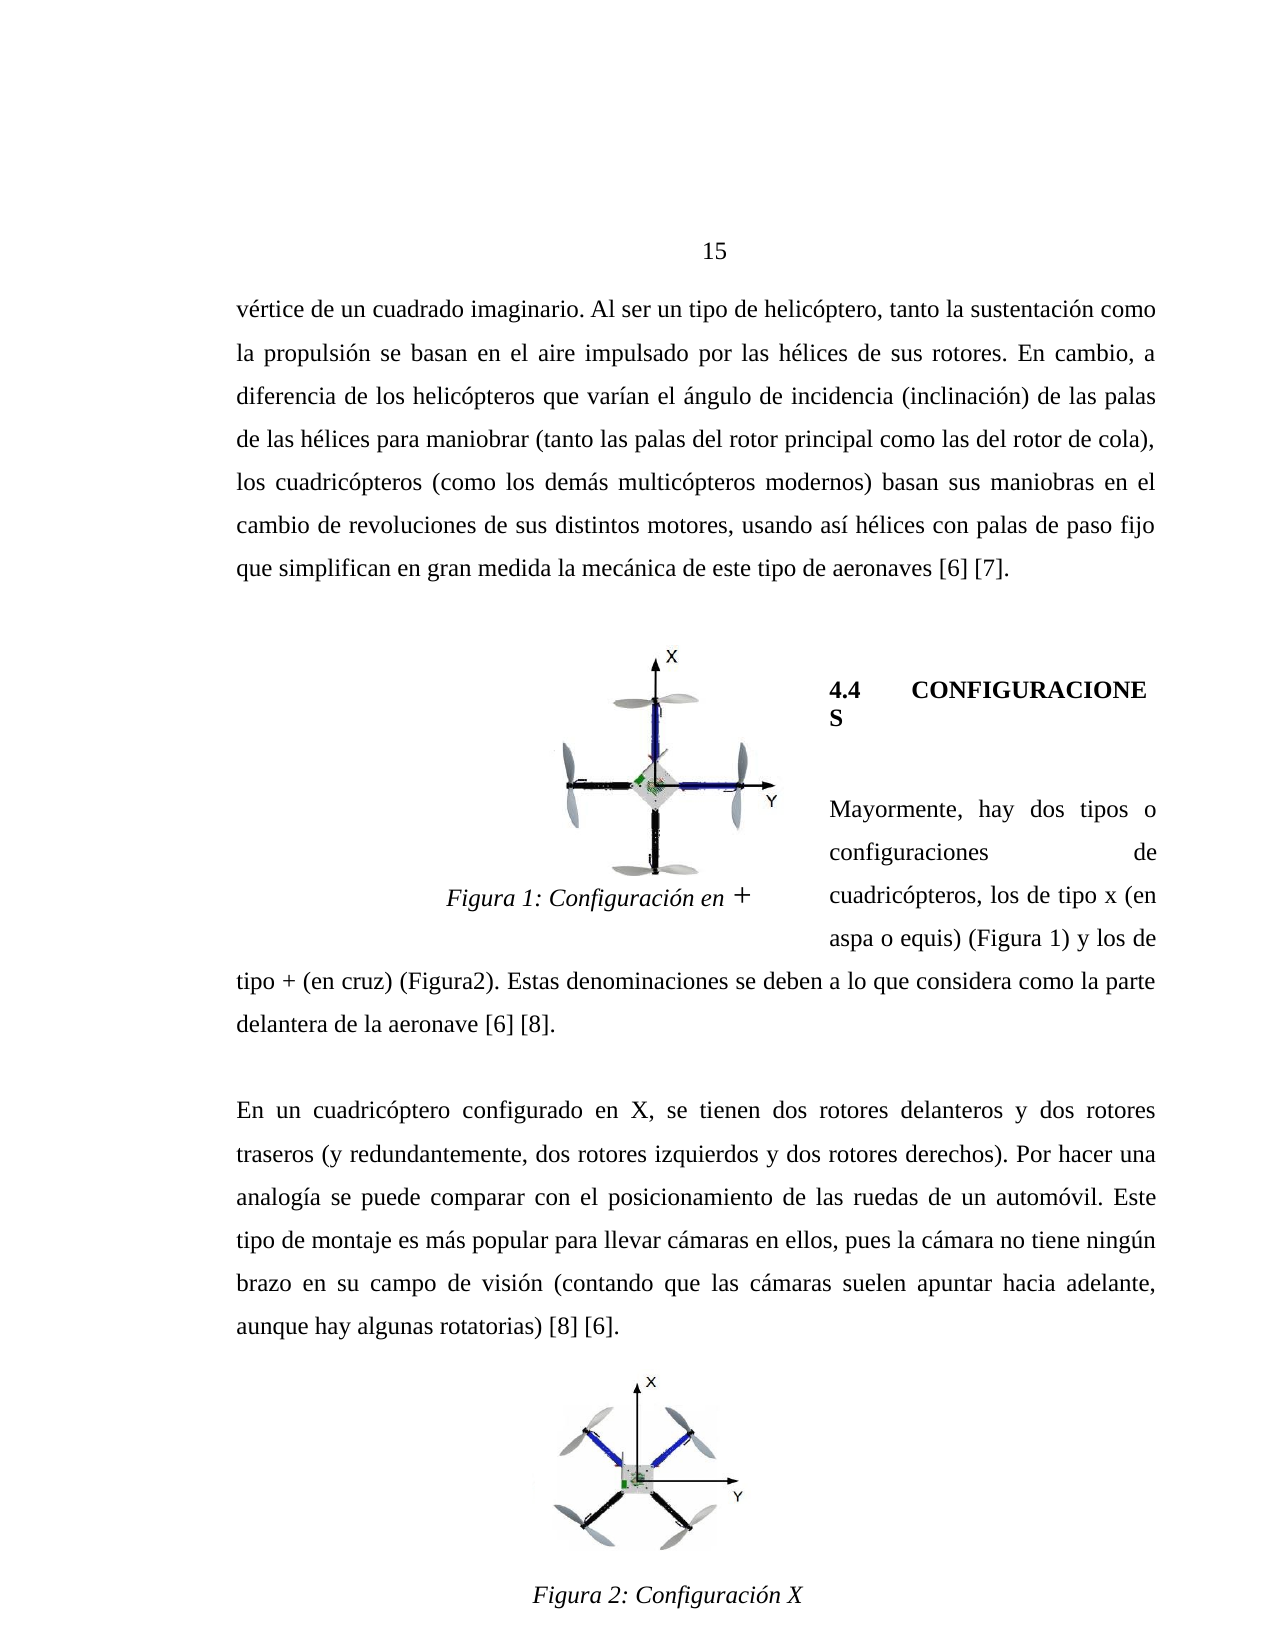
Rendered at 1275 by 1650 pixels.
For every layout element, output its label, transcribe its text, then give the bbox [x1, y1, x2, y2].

picture [509, 645, 791, 876]
text En un cuadricóptero configurado en X, se tienen dos rotores delanteros y dos rotores traseros (y redundantemente, dos rotores izquierdos y dos rotores derechos). Por hacer una analogía se puede comparar con el posicionamiento de las ruedas de un automóvil. Este tipo de montaje es más popular para llevar cámaras en ellos, pues la cámara no tiene ningún brazo en su campo de visión (contando que las cámaras suelen apuntar hacia adelante, aunque hay algunas rotatorias) [8] [6]. [236, 1096, 1157, 1340]
text Mayormente, hay dos tipos o configuraciones de cuadricópteros, los de tipo x (en aspa o equis) (Figura 1) y los de tipo + (en cruz) (Figura2). Estas denominaciones se deben a lo que considera como la parte delantera de la aeronave [6] [8]. [236, 794, 1157, 1038]
picture [532, 1369, 754, 1556]
text Figura 1: Configuración X [532, 1581, 809, 1609]
subtitle CONFIGURACIONES [829, 675, 1157, 732]
text vértice de un cuadrado imaginario. Al ser un tipo de helicóptero, tanto la sustentación como la propulsión se basan en el aire impulsado por las hélices de sus rotores. En cambio, a diferencia de los helicópteros que varían el ángulo de incidencia (inclinación) de las palas de las hélices para maniobrar (tanto las palas del rotor principal como las del rotor de cola), los cuadricópteros (como los demás multicópteros modernos) basan sus maniobras en el cambio de revoluciones de sus distintos motores, usando así hélices con palas de paso fijo que simplifican en gran medida la mecánica de este tipo de aeronaves [6] [7]. [236, 294, 1157, 582]
subtitle [236, 675, 446, 732]
text Figura 2: Configuración en + [446, 651, 829, 913]
